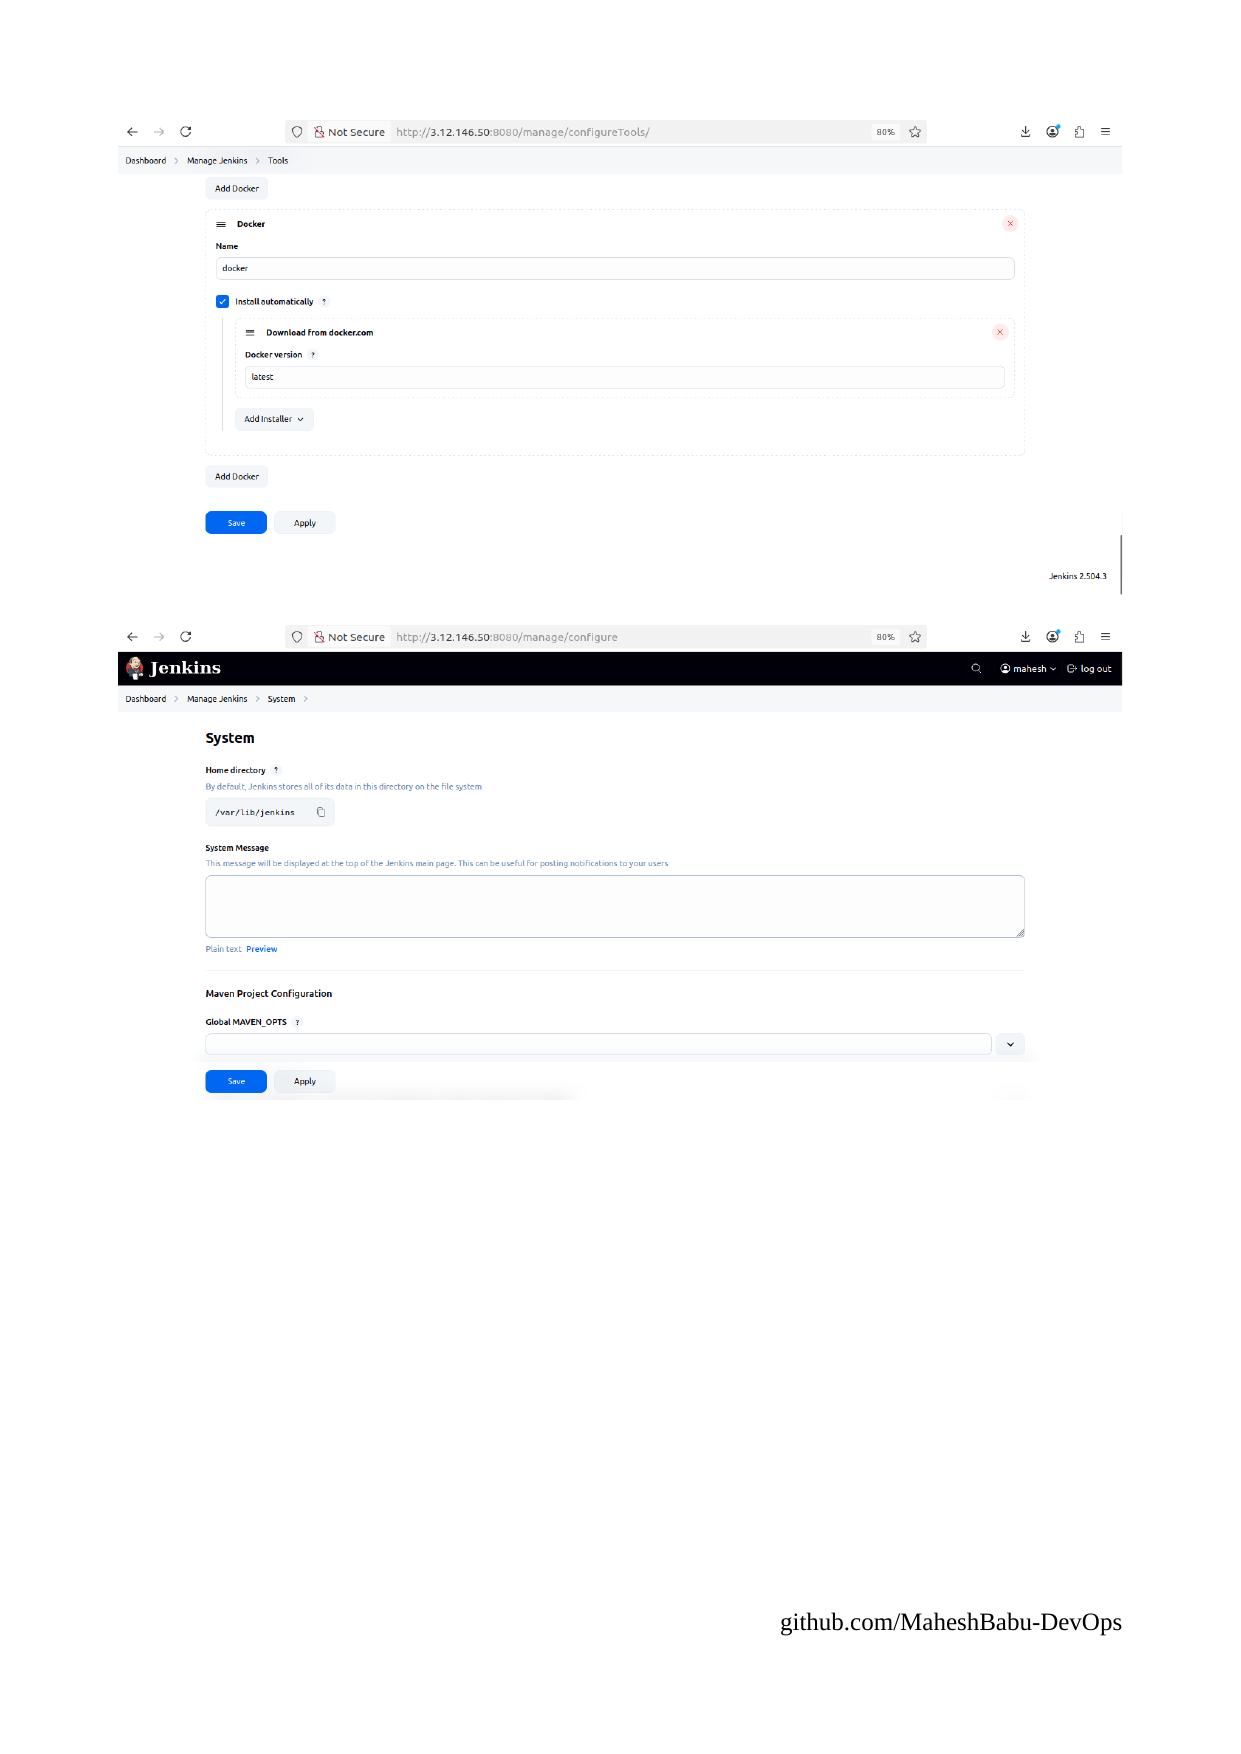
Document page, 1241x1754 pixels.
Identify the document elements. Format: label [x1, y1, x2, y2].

picture [118, 623, 1123, 1100]
picture [118, 118, 1123, 595]
